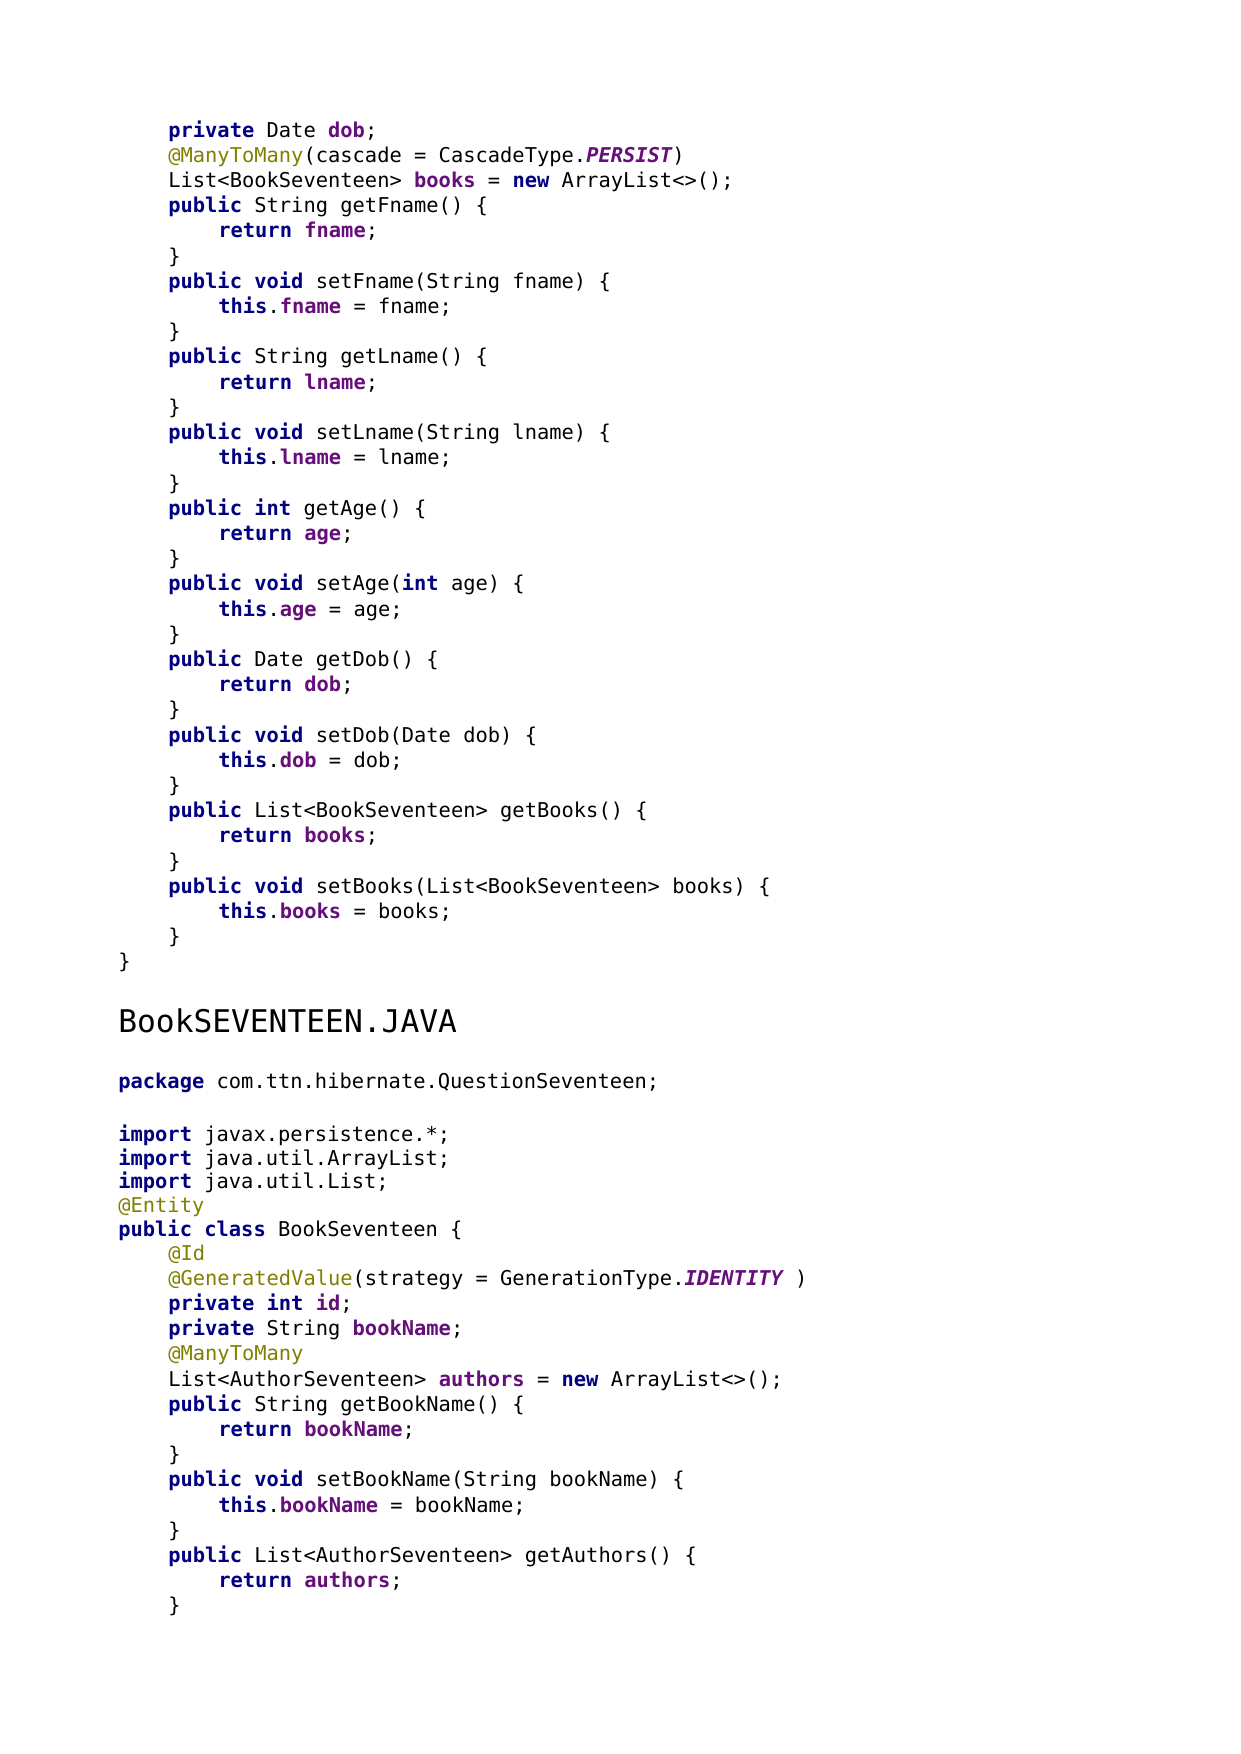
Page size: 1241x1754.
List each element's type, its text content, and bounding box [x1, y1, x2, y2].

text @ManyToMany [118, 1342, 1122, 1367]
text return dob; [118, 673, 1122, 698]
text return fname; [118, 219, 1122, 244]
text } [118, 395, 1122, 421]
text } [118, 1443, 1122, 1468]
text private String bookName; [118, 1317, 1122, 1342]
text this.dob = dob; [118, 748, 1122, 773]
text public void setBooks(List<BookSeventeen> books) { [118, 874, 1122, 899]
text import java.util.ArrayList; [118, 1146, 1122, 1170]
text } [118, 698, 1122, 723]
text public void setBookName(String bookName) { [118, 1468, 1122, 1493]
text } [118, 950, 1122, 974]
text @Entity [118, 1193, 1122, 1217]
text public Date getDob() { [118, 647, 1122, 673]
text public class BookSeventeen { [118, 1217, 1122, 1241]
text } [118, 849, 1122, 874]
text } [118, 547, 1122, 572]
text public String getLname() { [118, 345, 1122, 370]
text BookSEVENTEEN.JAVA [118, 1003, 1122, 1039]
text } [118, 471, 1122, 496]
text public void setAge(int age) { [118, 572, 1122, 597]
text public void setFname(String fname) { [118, 269, 1122, 294]
text public int getAge() { [118, 496, 1122, 521]
text } [118, 1518, 1122, 1543]
text return authors; [118, 1569, 1122, 1594]
text public void setDob(Date dob) { [118, 723, 1122, 748]
text List<BookSeventeen> books = new ArrayList<>(); [118, 168, 1122, 194]
text this.lname = lname; [118, 446, 1122, 471]
text return bookName; [118, 1417, 1122, 1443]
text } [118, 925, 1122, 950]
text return lname; [118, 370, 1122, 395]
text List<AuthorSeventeen> authors = new ArrayList<>(); [118, 1367, 1122, 1392]
text import java.util.List; [118, 1170, 1122, 1193]
text public String getFname() { [118, 194, 1122, 219]
text public String getBookName() { [118, 1392, 1122, 1417]
text } [118, 244, 1122, 269]
text package com.ttn.hibernate.QuestionSeventeen; [118, 1069, 1122, 1093]
text } [118, 1594, 1122, 1619]
text this.books = books; [118, 899, 1122, 925]
text this.fname = fname; [118, 294, 1122, 320]
text import javax.persistence.*; [118, 1122, 1122, 1146]
text } [118, 320, 1122, 345]
text public List<BookSeventeen> getBooks() { [118, 799, 1122, 824]
text this.bookName = bookName; [118, 1493, 1122, 1518]
text @GeneratedValue(strategy = GenerationType.IDENTITY ) [118, 1266, 1122, 1291]
text return books; [118, 824, 1122, 849]
text public List<AuthorSeventeen> getAuthors() { [118, 1543, 1122, 1569]
text private int id; [118, 1291, 1122, 1317]
text return age; [118, 521, 1122, 547]
text @Id [118, 1241, 1122, 1266]
text } [118, 773, 1122, 799]
text private Date dob; [118, 118, 1122, 143]
text this.age = age; [118, 597, 1122, 622]
text public void setLname(String lname) { [118, 421, 1122, 446]
text } [118, 622, 1122, 647]
text @ManyToMany(cascade = CascadeType.PERSIST) [118, 143, 1122, 168]
